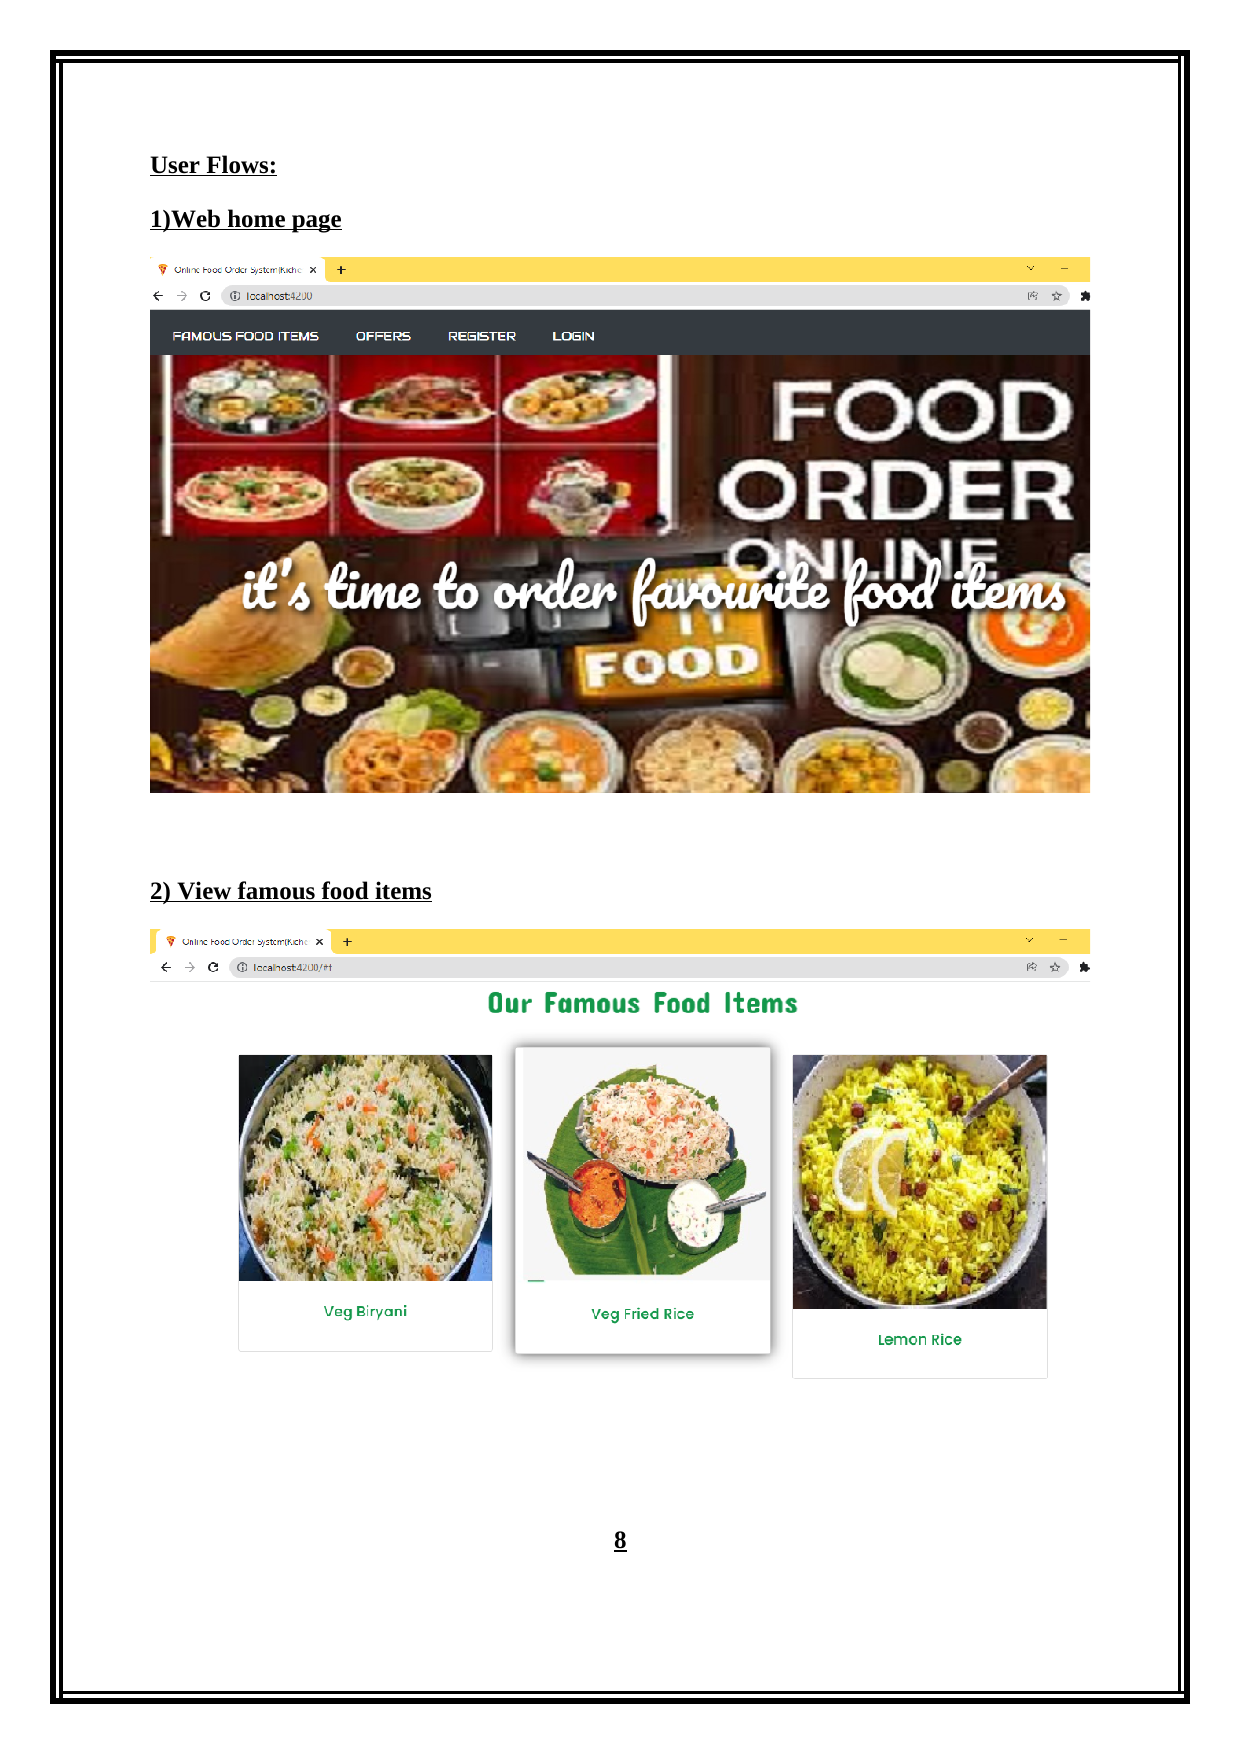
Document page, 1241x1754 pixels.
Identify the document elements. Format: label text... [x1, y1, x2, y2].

text 2) View famous food items [150, 876, 1090, 905]
text 1)Web home page [150, 204, 1090, 233]
text User Flows: [150, 150, 1090, 179]
text 8 [150, 1525, 1090, 1554]
picture [150, 929, 1091, 1388]
picture [150, 257, 1091, 793]
